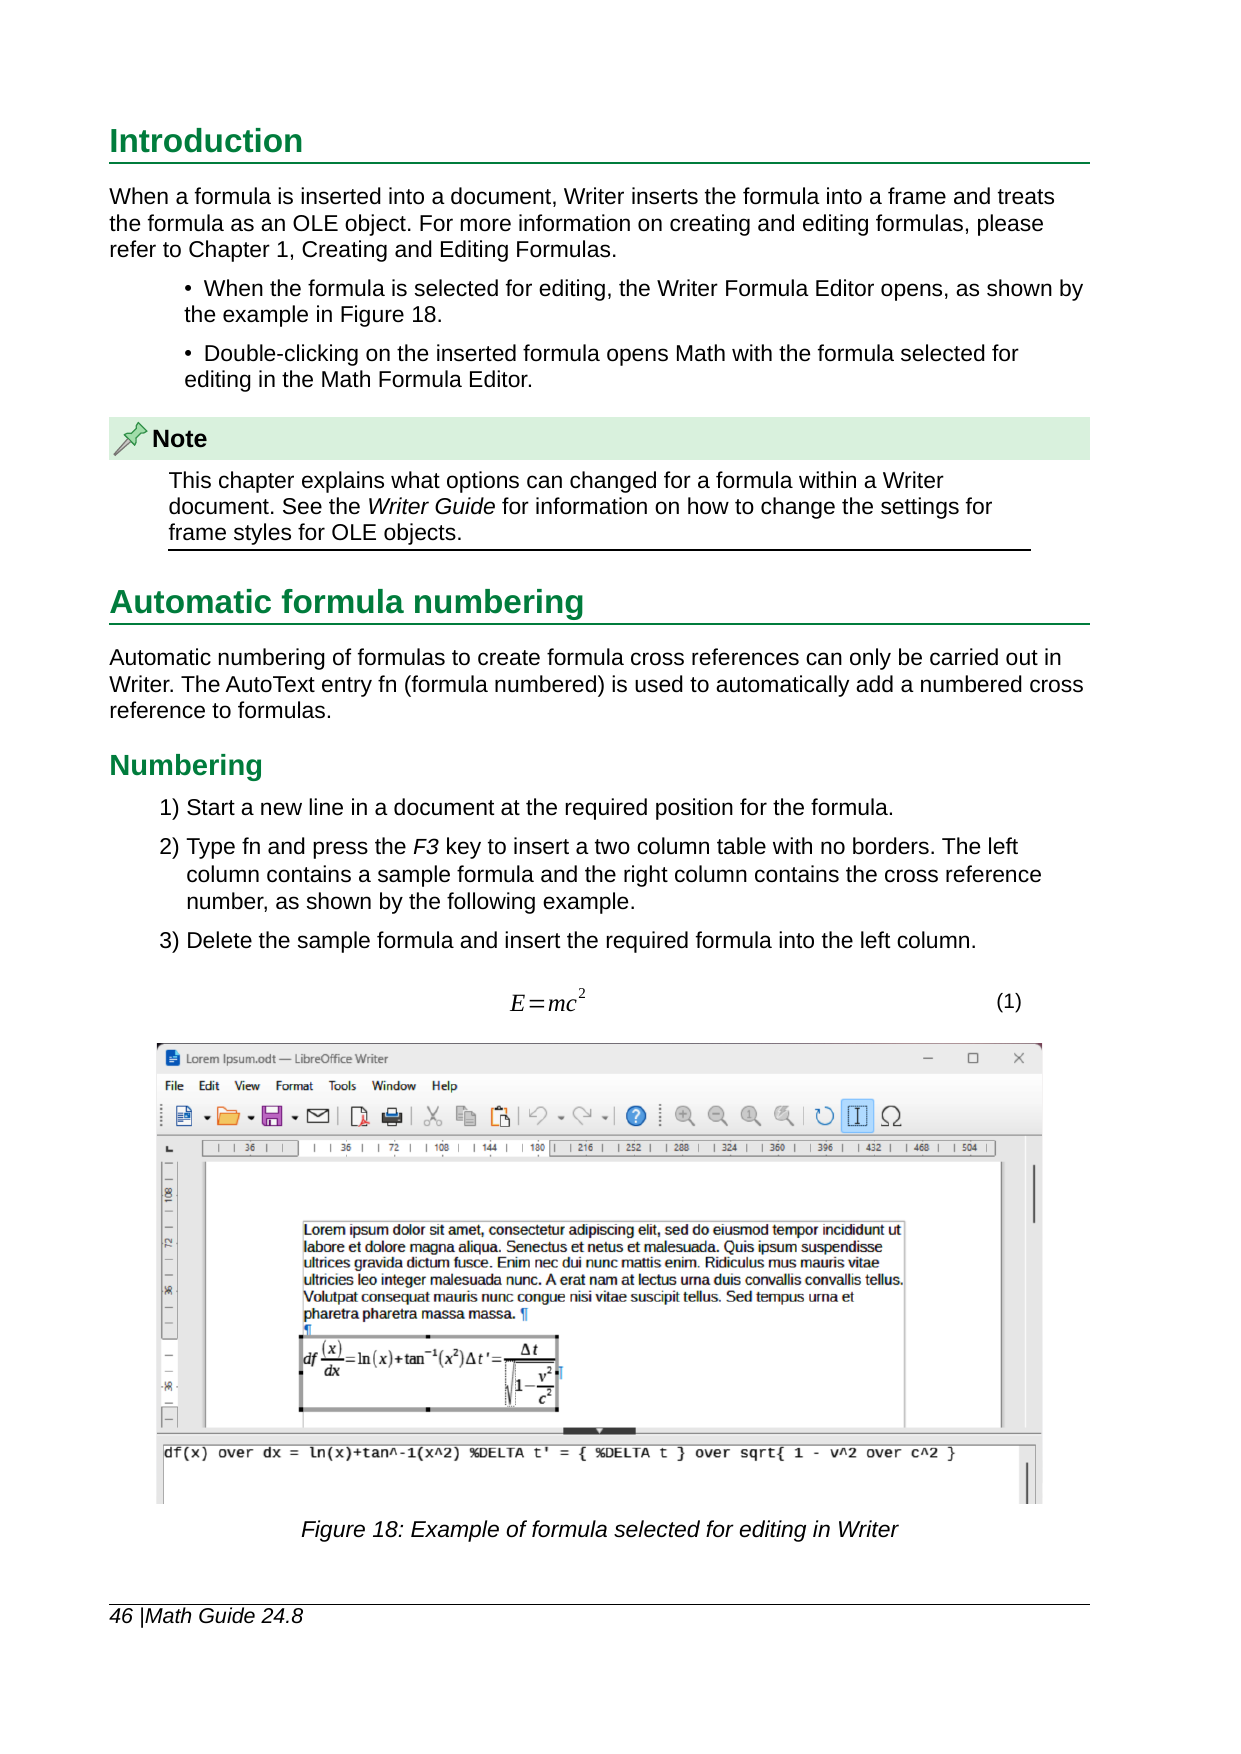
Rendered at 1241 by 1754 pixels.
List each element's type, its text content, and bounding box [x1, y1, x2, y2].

table_header [165, 966, 929, 1043]
list Type fn and press the F3 key to insert a two column table with no borders. The left column contains a sample formula and the right column contains the cross reference number, as shown by the following example. [186, 833, 1090, 914]
list Delete the sample formula and insert the required formula into the left column. [186, 927, 1090, 953]
picture [156, 1043, 1043, 1504]
subtitle Introduction [109, 121, 1090, 162]
subtitle Note [109, 417, 1090, 460]
subtitle Numbering [109, 748, 1090, 782]
text Figure 18: Example of formula selected for editing in Writer [157, 1516, 1042, 1542]
list Start a new line in a document at the required position for the formula. [186, 794, 1090, 821]
text When a formula is inserted into a document, Writer inserts the formula into a frame and treats the formula as an OLE object. For more information on creating and editing formulas, please refer to Chapter 1, Creating and Editing Formulas. [109, 183, 1090, 262]
text Automatic numbering of formulas to create formula cross references can only be carried out in Writer. The AutoText entry fn (formula numbered) is used to automatically add a numbered cross reference to formulas. [109, 644, 1090, 723]
subtitle Automatic formula numbering [109, 582, 1090, 623]
text This chapter explains what options can changed for a formula within a Writer document. See the Writer Guide for information on how to change the settings for frame styles for OLE objects. [168, 467, 1031, 549]
list When the formula is selected for editing, the Writer Formula Editor opens, as shown by the example in Figure 18. [184, 275, 1090, 327]
list Double-clicking on the inserted formula opens Math with the formula selected for editing in the Math Formula Editor. [184, 340, 1090, 393]
table_header (1) [929, 966, 1033, 1043]
